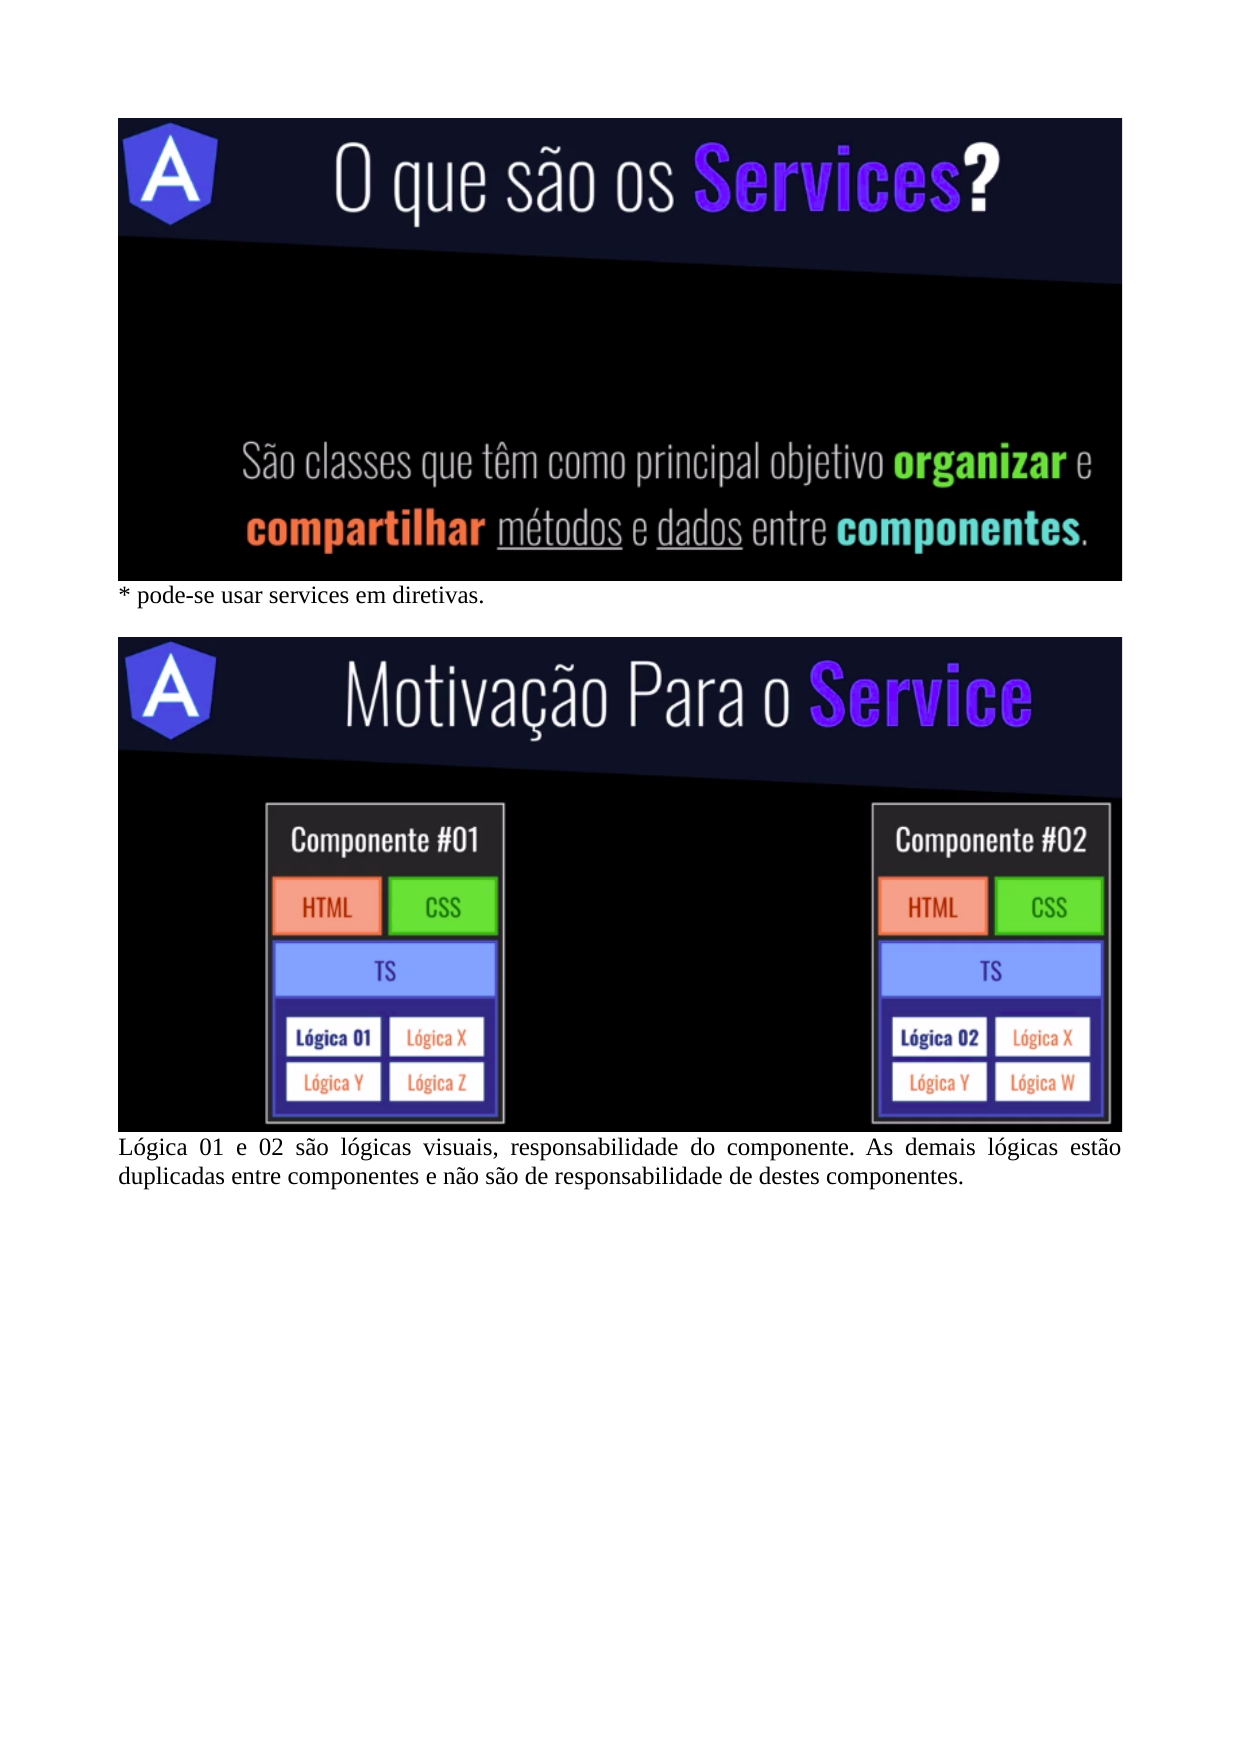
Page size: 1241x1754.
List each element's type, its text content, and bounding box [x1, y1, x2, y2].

text Lógica 01 e 02 são lógicas visuais, responsabilidade do componente. As demais lógicas estão duplicadas entre componentes e não são de responsabilidade de destes componentes. [118, 1132, 1122, 1189]
picture [118, 637, 1123, 1132]
text * pode-se usar services em diretivas. [118, 581, 1122, 609]
picture [118, 118, 1123, 581]
